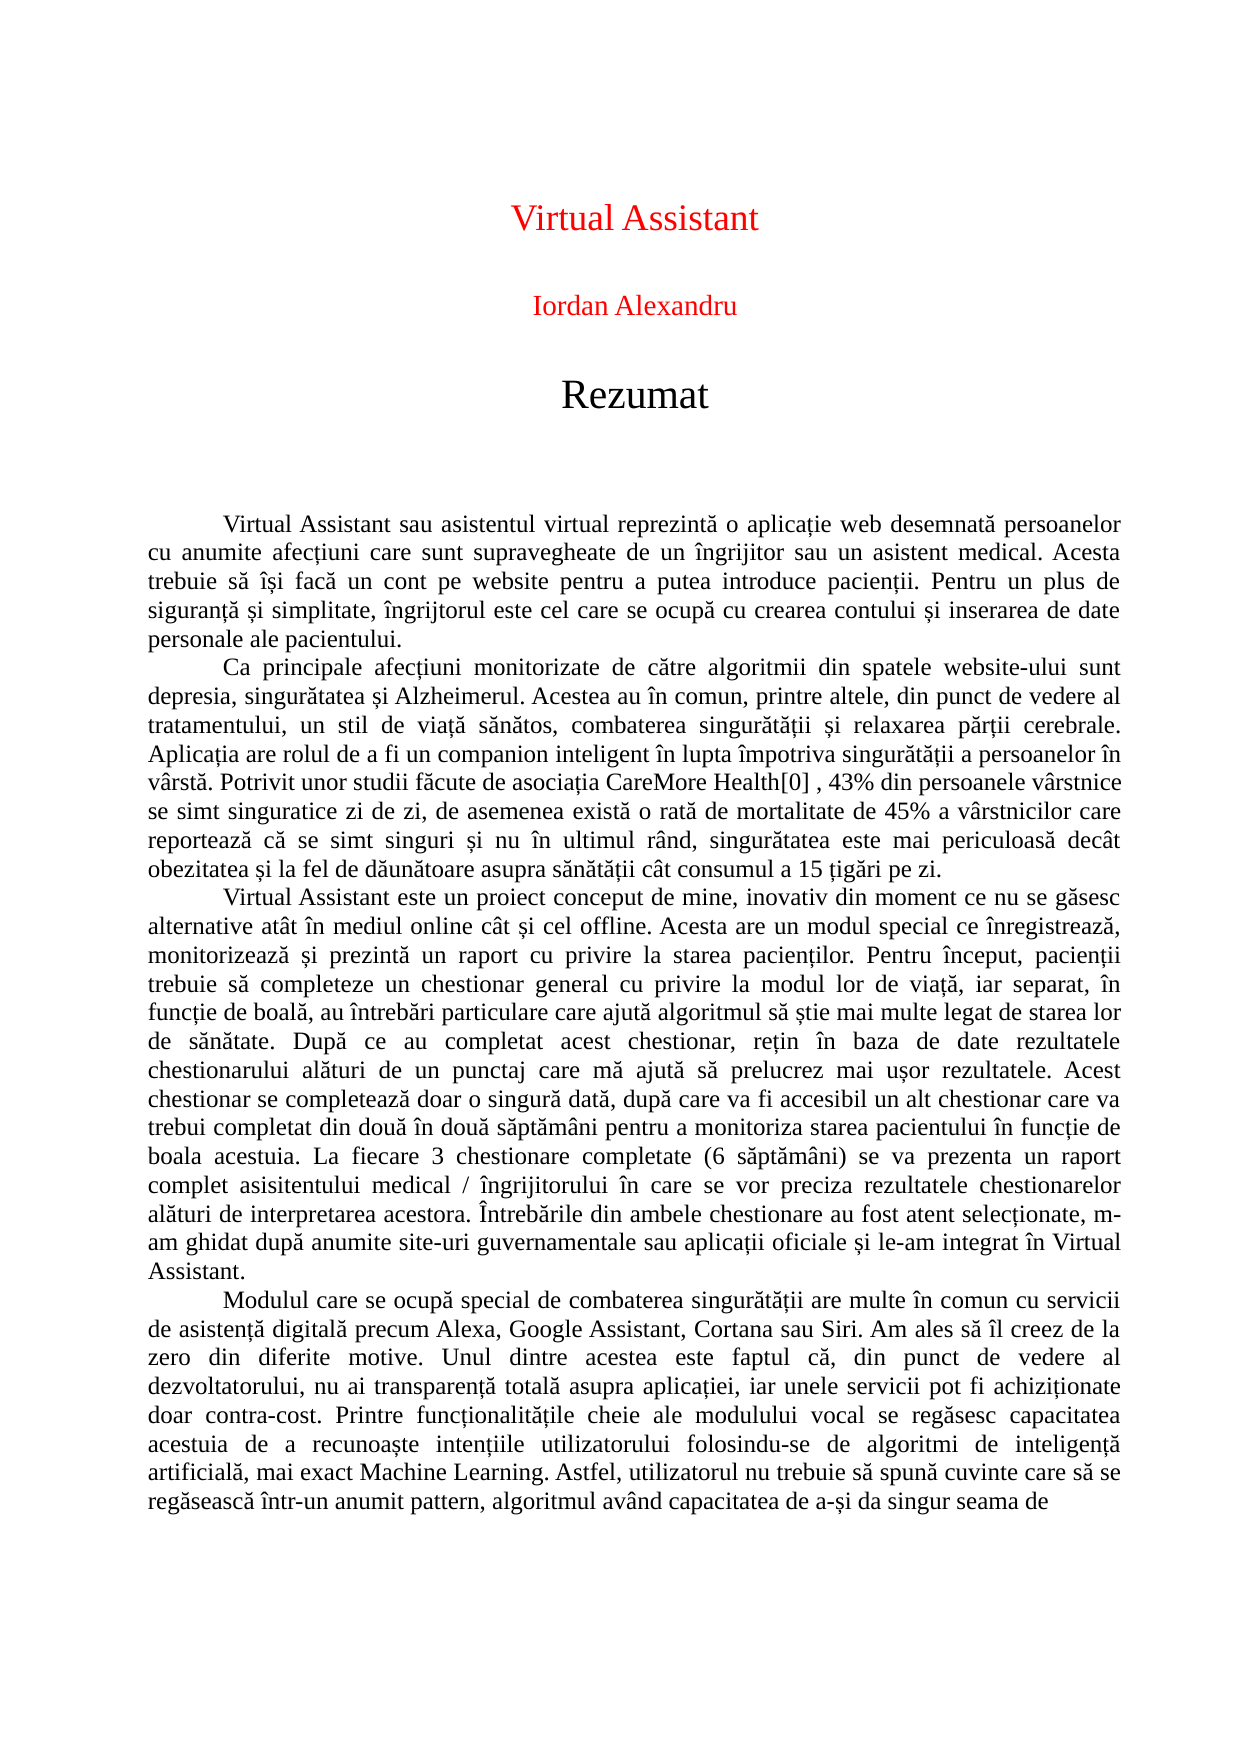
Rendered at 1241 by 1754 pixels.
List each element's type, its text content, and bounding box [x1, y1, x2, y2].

text Virtual Assistant [148, 196, 1122, 239]
text Virtual Assistant este un proiect conceput de mine, inovativ din moment ce nu se găsesc alternative atât în mediul online cât și cel offline. Acesta are un modul special ce înregistrează, monitorizează și prezintă un raport cu privire la starea pacienților. Pentru început, pacienții trebuie să completeze un chestionar general cu privire la modul lor de viață, iar separat, în funcție de boală, au întrebări particulare care ajută algoritmul să știe mai multe legat de starea lor de sănătate. După ce au completat acest chestionar, rețin în baza de date rezultatele chestionarului alături de un punctaj care mă ajută să prelucrez mai ușor rezultatele. Acest chestionar se completează doar o singură dată, după care va fi accesibil un alt chestionar care va trebui completat din două în două săptămâni pentru a monitoriza starea pacientului în funcție de boala acestuia. La fiecare 3 chestionare completate (6 săptămâni) se va prezenta un raport complet asisitentului medical / îngrijitorului în care se vor preciza rezultatele chestionarelor alături de interpretarea acestora. Întrebările din ambele chestionare au fost atent selecționate, m-am ghidat după anumite site-uri guvernamentale sau aplicații oficiale și le-am integrat în Virtual Assistant. [148, 882, 1122, 1285]
text Modulul care se ocupă special de combaterea singurătății are multe în comun cu servicii de asistență digitală precum Alexa, Google Assistant, Cortana sau Siri. Am ales să îl creez de la zero din diferite motive. Unul dintre acestea este faptul că, din punct de vedere al dezvoltatorului, nu ai transparență totală asupra aplicației, iar unele servicii pot fi achiziționate doar contra-cost. Printre funcționalitățile cheie ale modulului vocal se regăsesc capacitatea acestuia de a recunoaște intențiile utilizatorului folosindu-se de algoritmi de inteligență artificială, mai exact Machine Learning. Astfel, utilizatorul nu trebuie să spună cuvinte care să se regăsească într-un anumit pattern, algoritmul având capacitatea de a-și da singur seama de [148, 1285, 1122, 1515]
text Virtual Assistant sau asistentul virtual reprezintă o aplicație web desemnată persoanelor cu anumite afecțiuni care sunt supravegheate de un îngrijitor sau un asistent medical. Acesta trebuie să își facă un cont pe website pentru a putea introduce pacienții. Pentru un plus de siguranță și simplitate, îngrijtorul este cel care se ocupă cu crearea contului și inserarea de date personale ale pacientului. [148, 509, 1122, 652]
text Iordan Alexandru [148, 288, 1122, 322]
text Rezumat [148, 369, 1122, 417]
text Ca principale afecțiuni monitorizate de către algoritmii din spatele website-ului sunt depresia, singurătatea și Alzheimerul. Acestea au în comun, printre altele, din punct de vedere al tratamentului, un stil de viață sănătos, combaterea singurătății și relaxarea părții cerebrale. Aplicația are rolul de a fi un companion inteligent în lupta împotriva singurătății a persoanelor în vârstă. Potrivit unor studii făcute de asociația CareMore Health[0] , 43% din persoanele vârstnice se simt singuratice zi de zi, de asemenea există o rată de mortalitate de 45% a vârstnicilor care reportează că se simt singuri și nu în ultimul rând, singurătatea este mai periculoasă decât obezitatea și la fel de dăunătoare asupra sănătății cât consumul a 15 țigări pe zi. [148, 652, 1122, 882]
